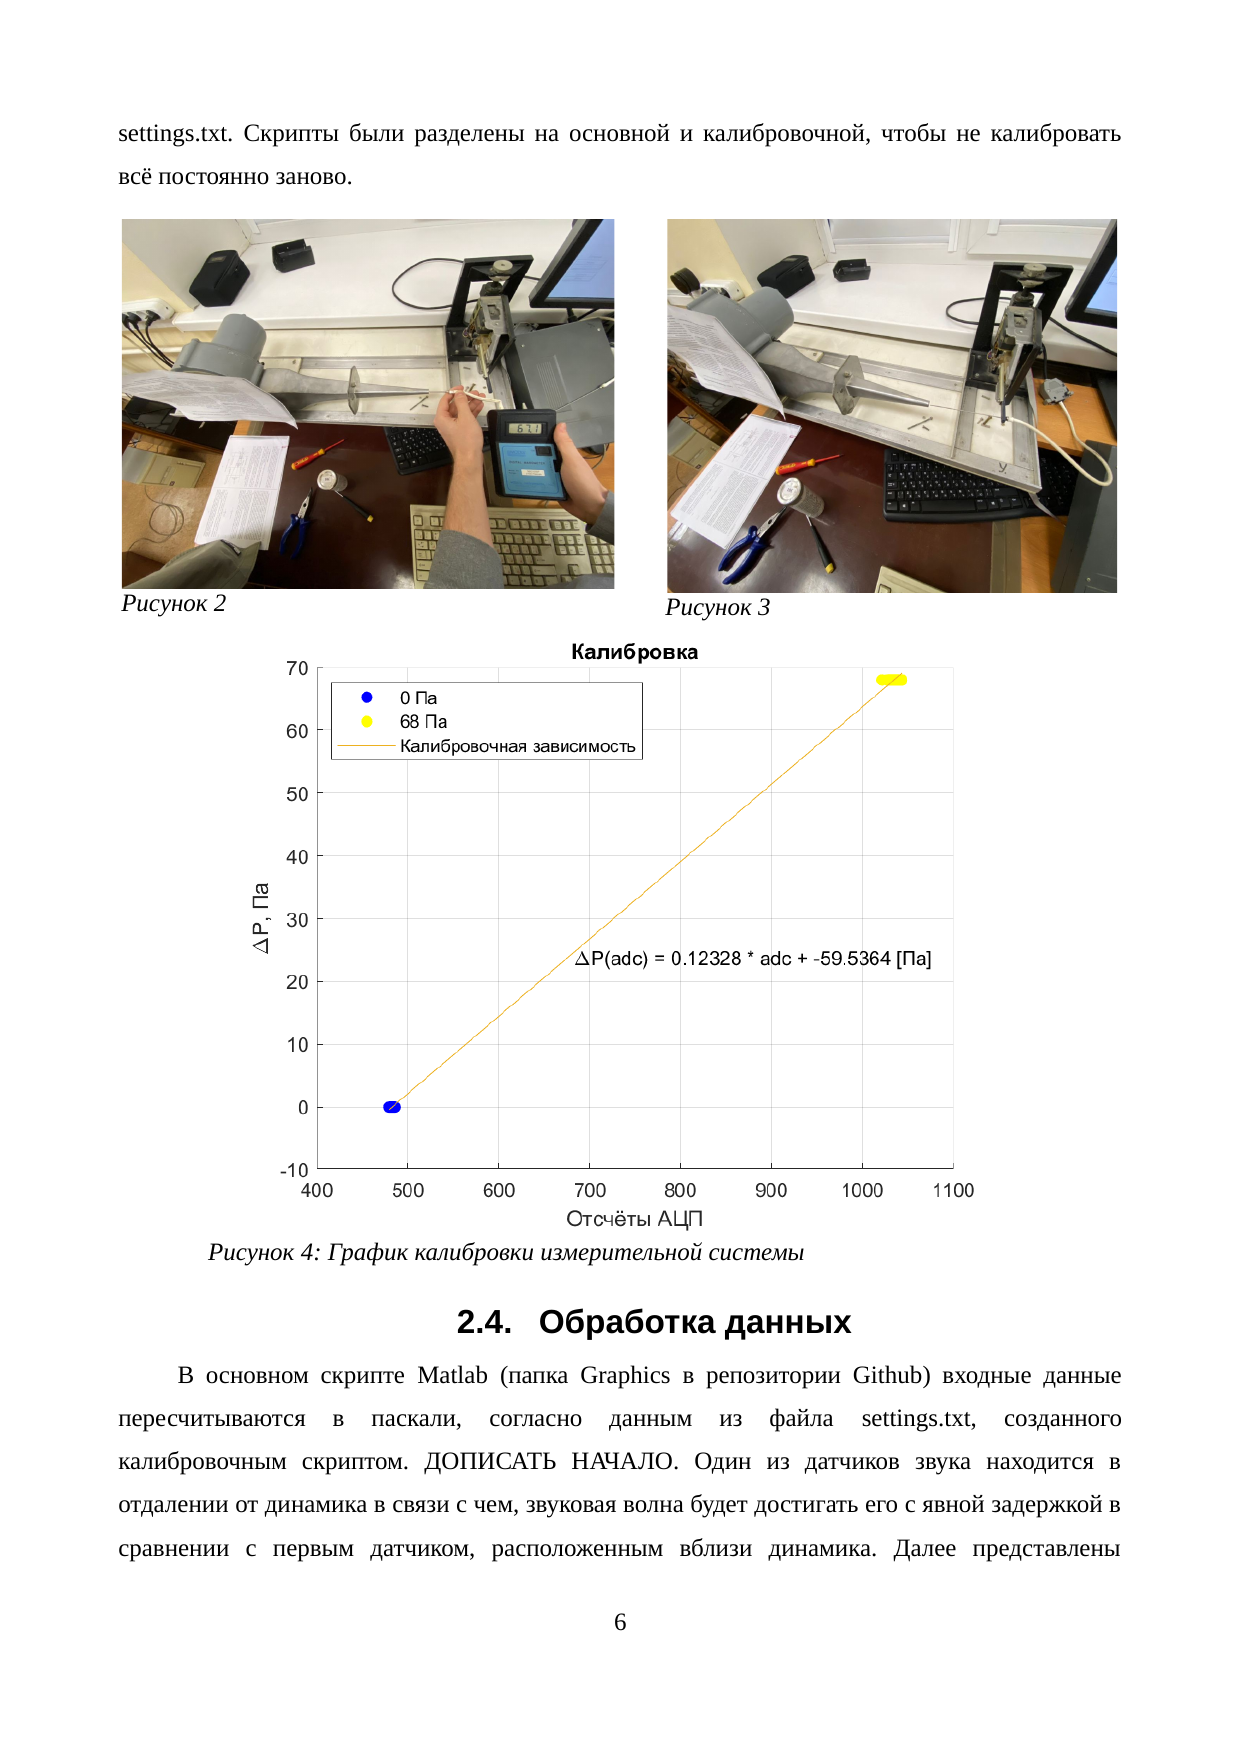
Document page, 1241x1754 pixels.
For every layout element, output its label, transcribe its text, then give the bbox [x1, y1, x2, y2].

text settings.txt. Скрипты были разделены на основной и калибровочной, чтобы не калибровать всё постоянно заново. [118, 118, 1122, 190]
text Рисунок 2 [121, 589, 615, 617]
picture [667, 219, 1118, 593]
text Рисунок 3 [665, 232, 1119, 621]
text В основном скрипте Matlab (папка Graphics в репозитории Github) входные данные пересчитываются в паскали, согласно данным из файла settings.txt, созданного калибровочным скриптом. ДОПИСАТЬ НАЧАЛО. Один из датчиков звука находится в отдалении от динамика в связи с чем, звуковая волна будет достигать его с явной задержкой в сравнении с первым датчиком, расположенным вблизи динамика. Далее представлены [118, 1360, 1122, 1561]
picture [121, 219, 615, 589]
picture [209, 621, 1031, 1237]
text Рисунок 4: График калибровки измерительной системы [208, 634, 1032, 1266]
subtitle Обработка данных [118, 1303, 1122, 1341]
